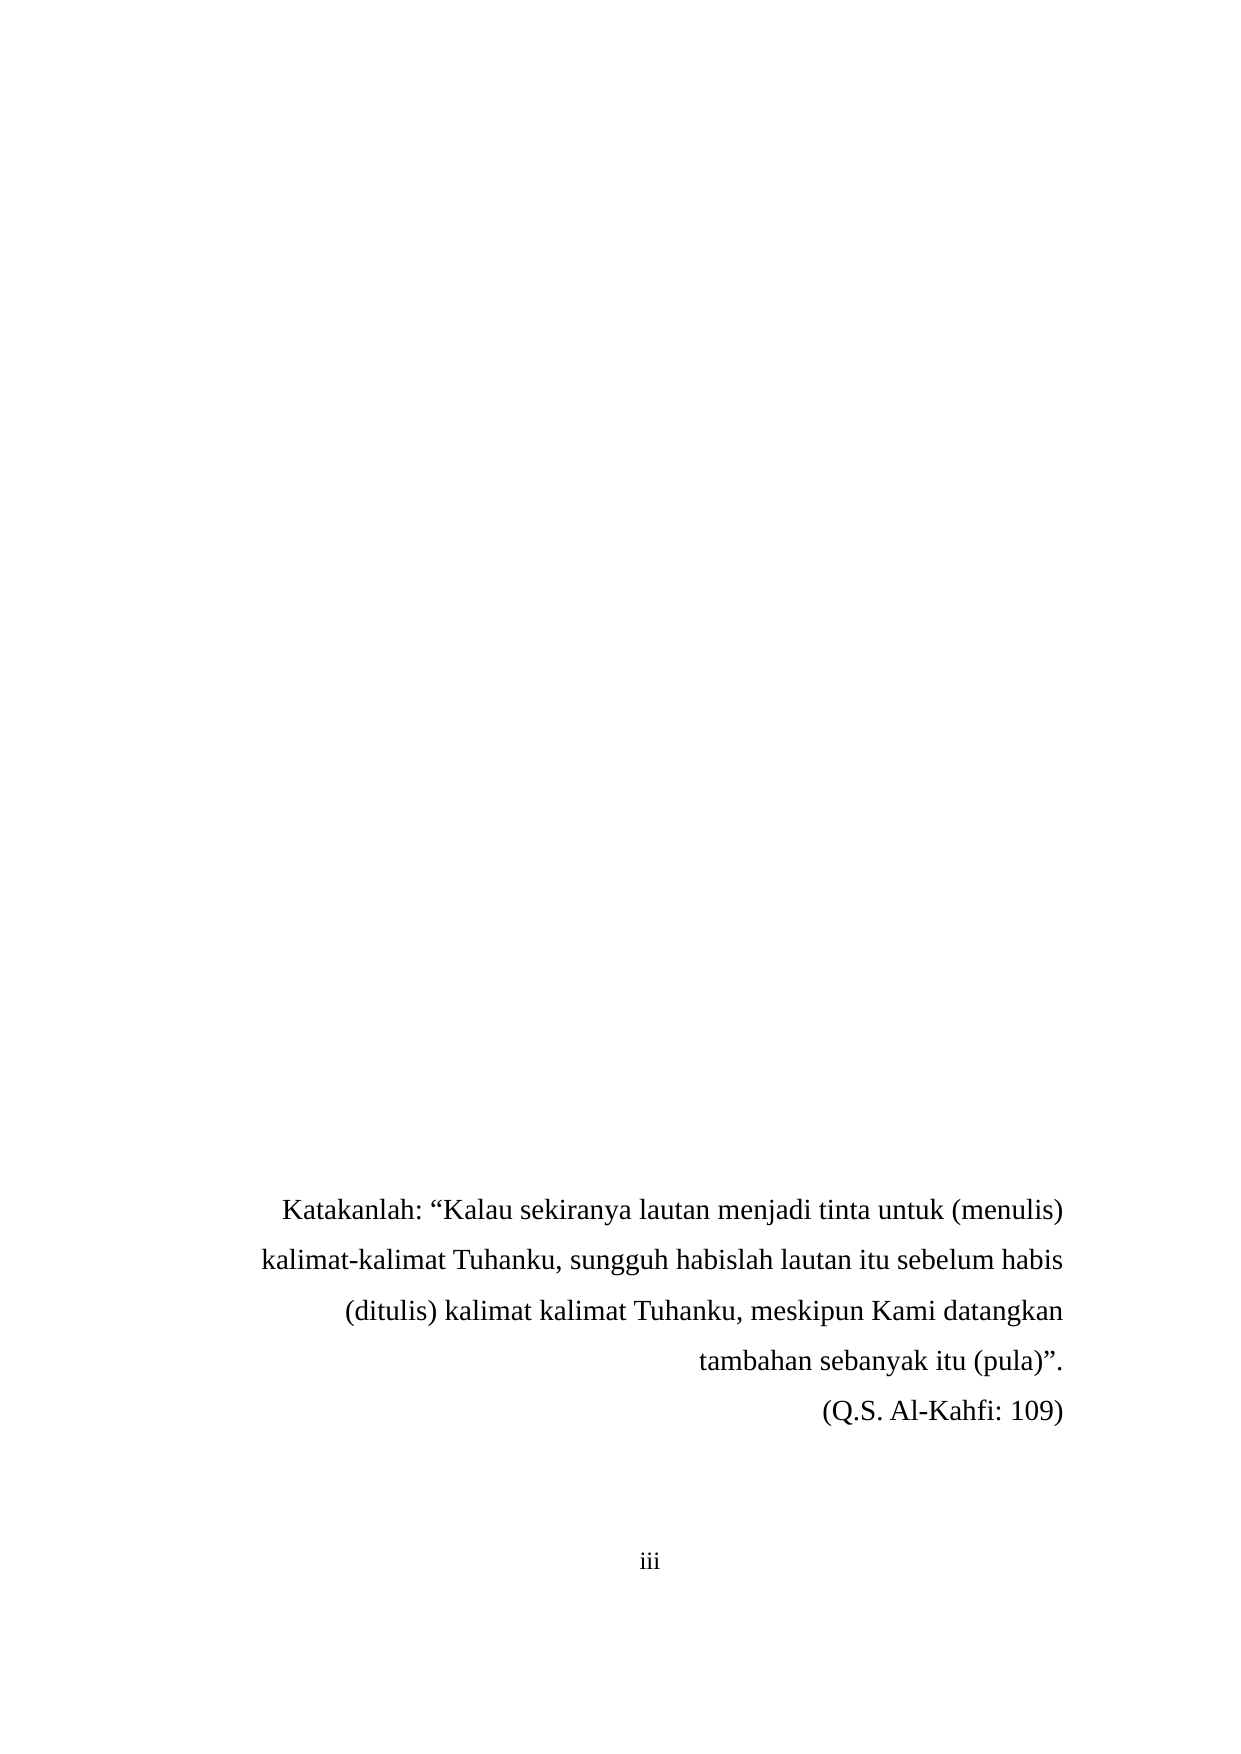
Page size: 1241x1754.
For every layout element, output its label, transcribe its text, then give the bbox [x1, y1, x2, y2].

text Katakanlah: “Kalau sekiranya lautan menjadi tinta untuk (menulis) kalimat-kalimat Tuhanku, sungguh habislah lautan itu sebelum habis (ditulis) kalimat kalimat Tuhanku, meskipun Kami datangkan tambahan sebanyak itu (pula)”. [236, 1192, 1063, 1377]
text (Q.S. Al-Kahfi: 109) [236, 1393, 1063, 1427]
